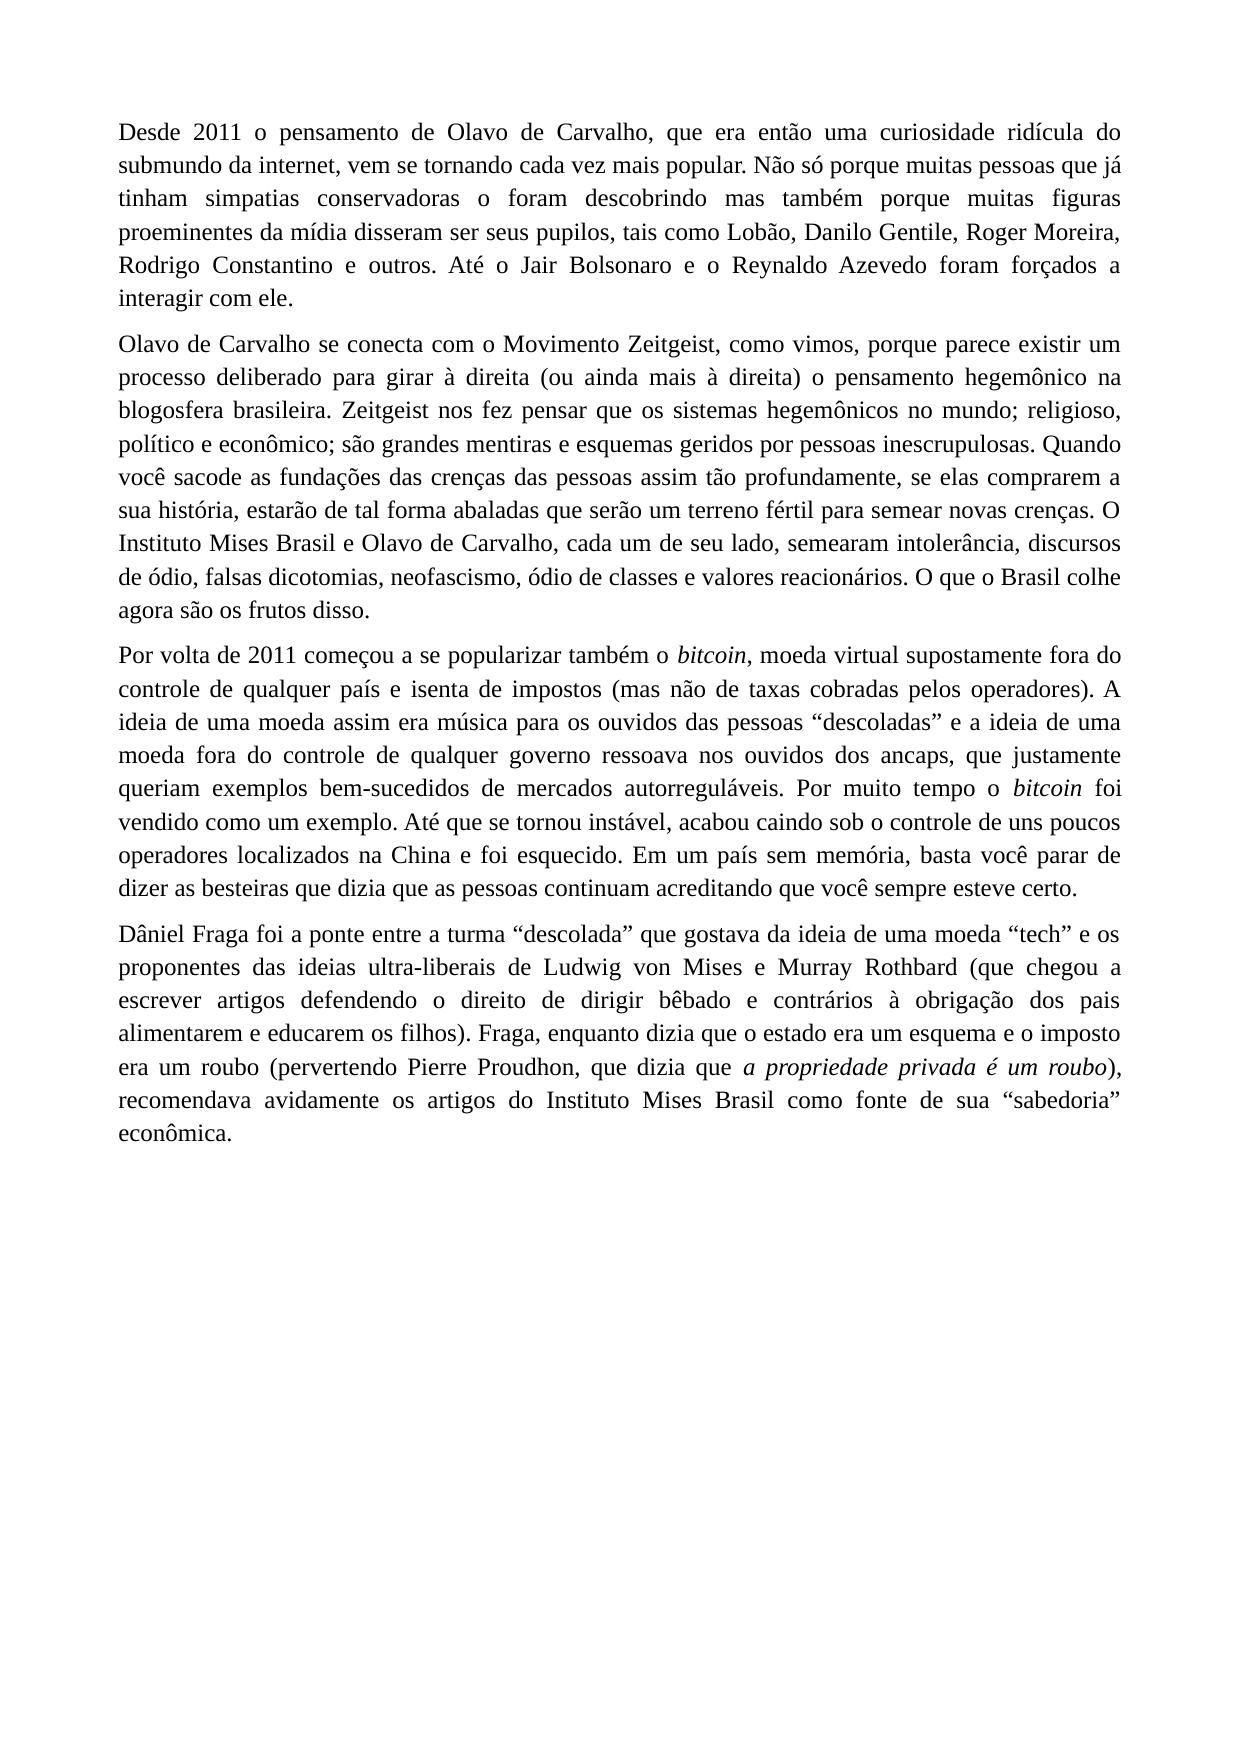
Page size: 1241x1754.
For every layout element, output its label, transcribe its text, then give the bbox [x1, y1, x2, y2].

text Por volta de 2011 começou a se popularizar também o bitcoin, moeda virtual supostamente fora do controle de qualquer país e isenta de impostos (mas não de taxas cobradas pelos operadores). A ideia de uma moeda assim era música para os ouvidos das pessoas “descoladas” e a ideia de uma moeda fora do controle de qualquer governo ressoava nos ouvidos dos ancaps, que justamente queriam exemplos bem-sucedidos de mercados autorreguláveis. Por muito tempo o bitcoin foi vendido como um exemplo. Até que se tornou instável, acabou caindo sob o controle de uns poucos operadores localizados na China e foi esquecido. Em um país sem memória, basta você parar de dizer as besteiras que dizia que as pessoas continuam acreditando que você sempre esteve certo. [118, 642, 1122, 902]
text Dâniel Fraga foi a ponte entre a turma “descolada” que gostava da ideia de uma moeda “tech” e os proponentes das ideias ultra-liberais de Ludwig von Mises e Murray Rothbard (que chegou a escrever artigos defendendo o direito de dirigir bêbado e contrários à obrigação dos pais alimentarem e educarem os filhos). Fraga, enquanto dizia que o estado era um esquema e o imposto era um roubo (pervertendo Pierre Proudhon, que dizia que a propriedade privada é um roubo), recomendava avidamente os artigos do Instituto Mises Brasil como fonte de sua “sabedoria” econômica. [118, 920, 1122, 1147]
text Desde 2011 o pensamento de Olavo de Carvalho, que era então uma curiosidade ridícula do submundo da internet, vem se tornando cada vez mais popular. Não só porque muitas pessoas que já tinham simpatias conservadoras o foram descobrindo mas também porque muitas figuras proeminentes da mídia disseram ser seus pupilos, tais como Lobão, Danilo Gentile, Roger Moreira, Rodrigo Constantino e outros. Até o Jair Bolsonaro e o Reynaldo Azevedo foram forçados a interagir com ele. [118, 118, 1122, 312]
text Olavo de Carvalho se conecta com o Movimento Zeitgeist, como vimos, porque parece existir um processo deliberado para girar à direita (ou ainda mais à direita) o pensamento hegemônico na blogosfera brasileira. Zeitgeist nos fez pensar que os sistemas hegemônicos no mundo; religioso, político e econômico; são grandes mentiras e esquemas geridos por pessoas inescrupulosas. Quando você sacode as fundações das crenças das pessoas assim tão profundamente, se elas comprarem a sua história, estarão de tal forma abaladas que serão um terreno fértil para semear novas crenças. O Instituto Mises Brasil e Olavo de Carvalho, cada um de seu lado, semearam intolerância, discursos de ódio, falsas dicotomias, neofascismo, ódio de classes e valores reacionários. O que o Brasil colhe agora são os frutos disso. [118, 330, 1122, 623]
